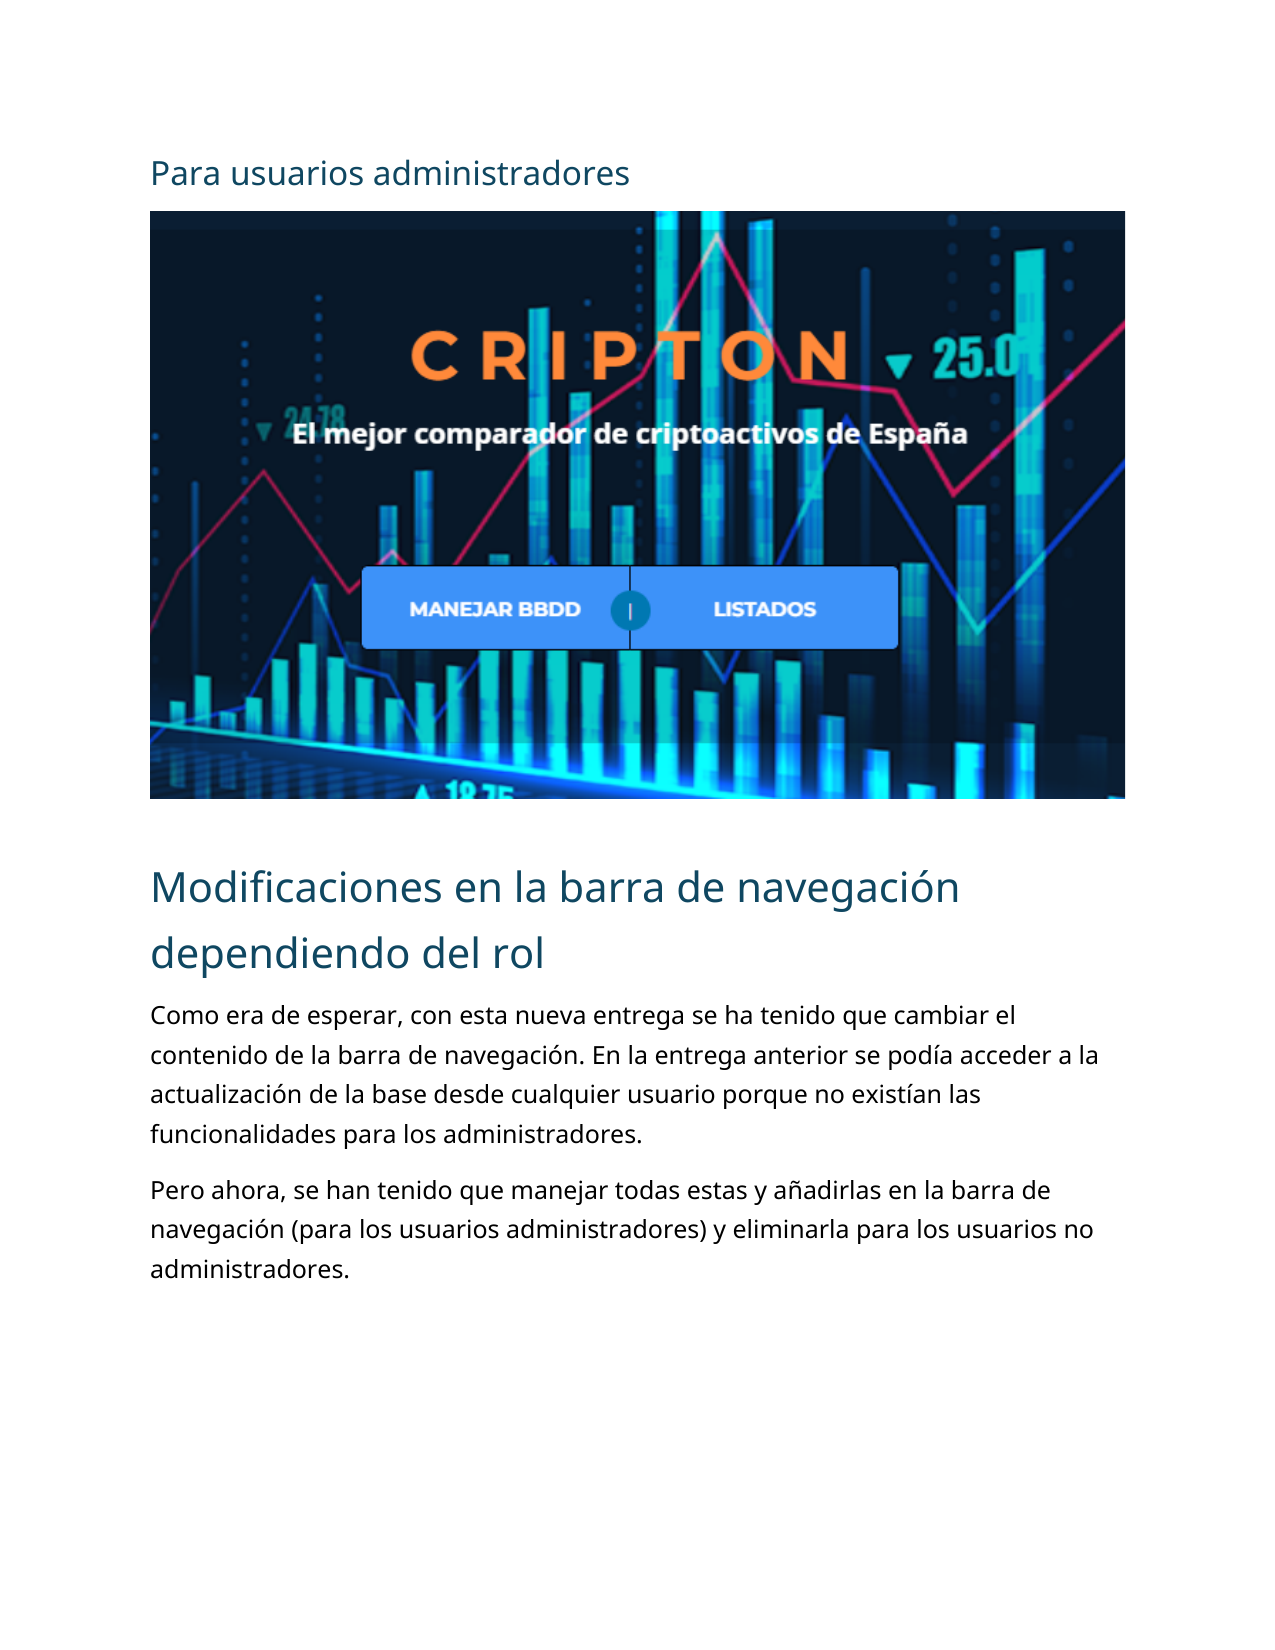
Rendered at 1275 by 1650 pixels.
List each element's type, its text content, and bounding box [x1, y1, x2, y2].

text Pero ahora, se han tenido que manejar todas estas y añadirlas en la barra de navegación (para los usuarios administradores) y eliminarla para los usuarios no administradores. [150, 1173, 1125, 1286]
subtitle Modificaciones en la barra de navegación dependiendo del rol [150, 858, 1125, 981]
text Como era de esperar, con esta nueva entrega se ha tenido que cambiar el contenido de la barra de navegación. En la entrega anterior se podía acceder a la actualización de la base desde cualquier usuario porque no existían las funcionalidades para los administradores. [150, 998, 1125, 1151]
subtitle Para usuarios administradores [150, 150, 1125, 195]
